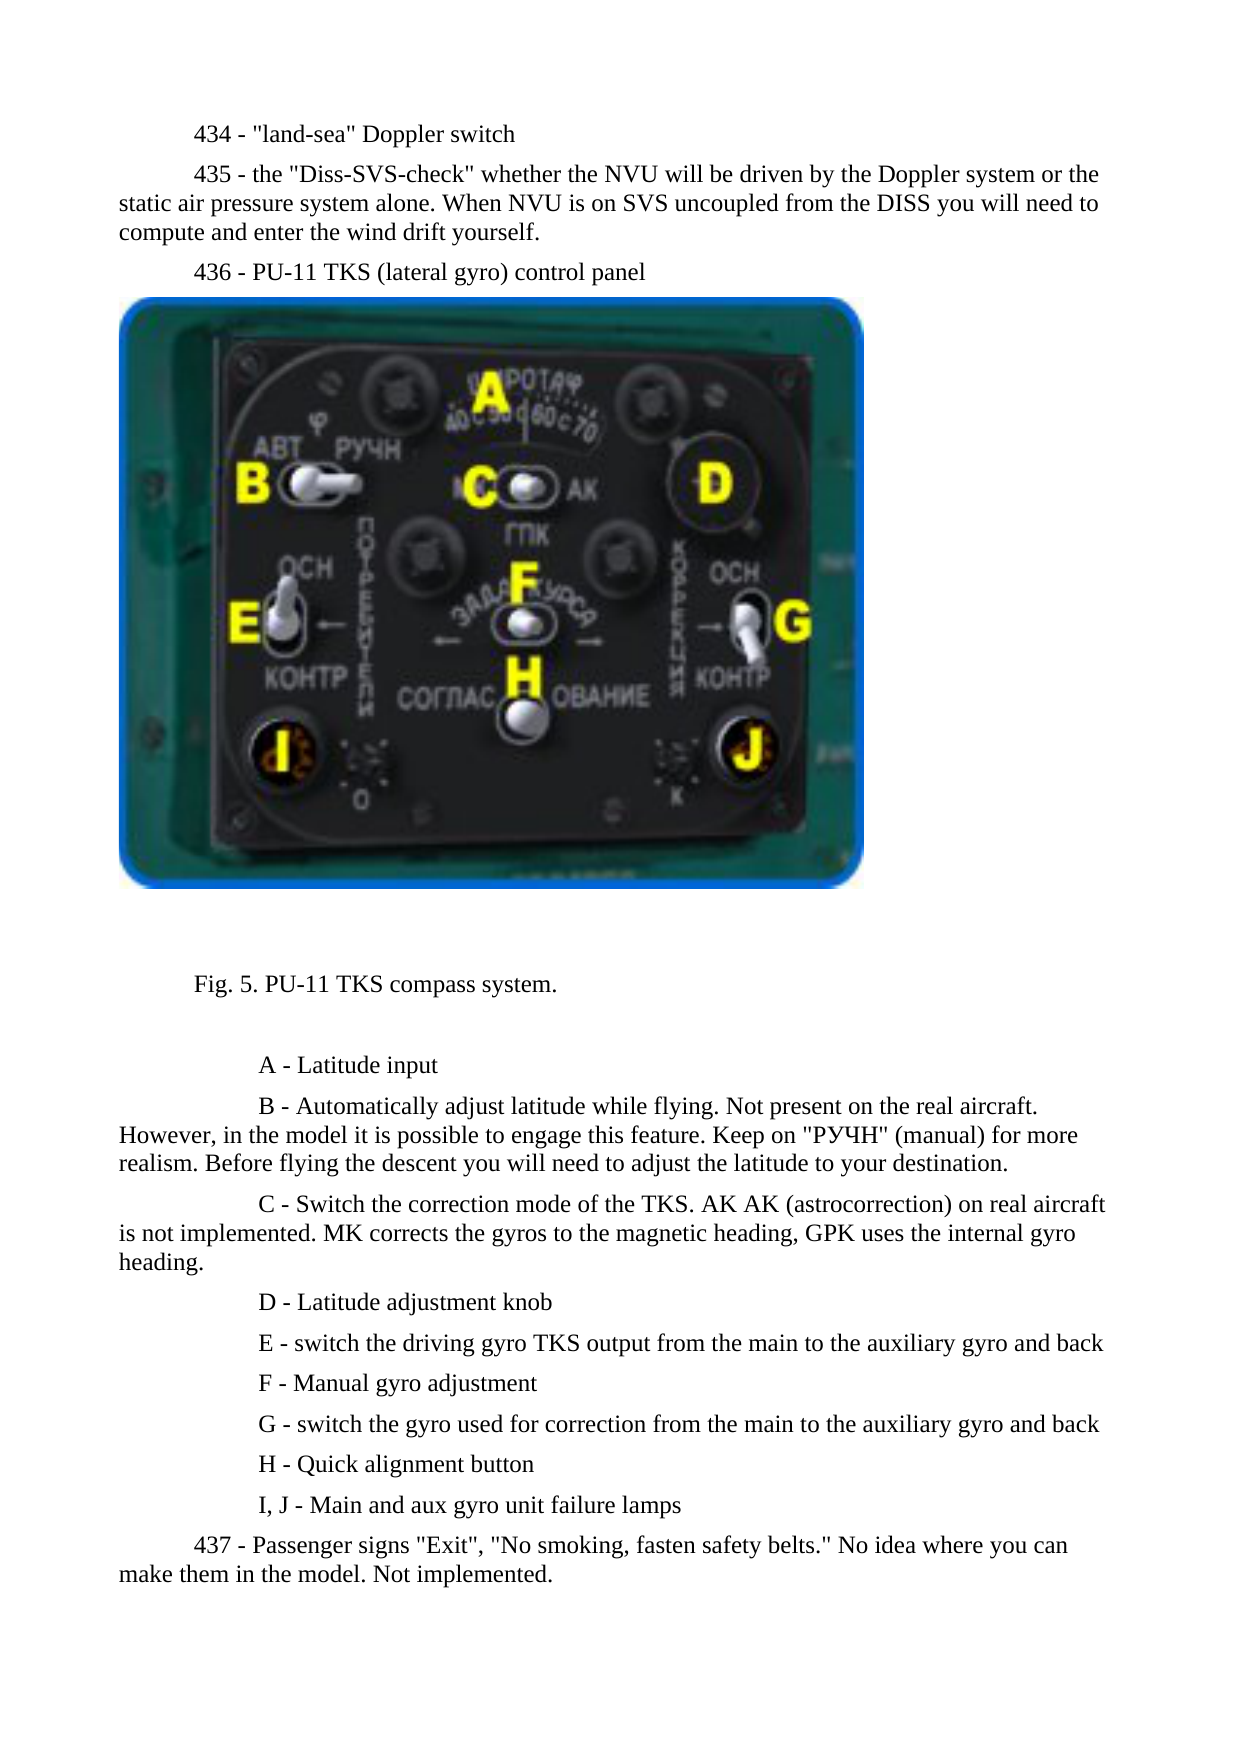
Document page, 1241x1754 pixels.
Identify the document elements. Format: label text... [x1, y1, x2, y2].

text D - Latitude adjustment knob [119, 1287, 1122, 1316]
text G - switch the gyro used for correction from the main to the auxiliary gyro and back [119, 1409, 1122, 1437]
picture [118, 297, 864, 889]
text 434 - "land-sea" Doppler switch [119, 119, 1122, 147]
text F - Manual gyro adjustment [119, 1368, 1122, 1397]
text 436 - PU-11 TKS (lateral gyro) control panel [119, 257, 1122, 286]
text 437 - Passenger signs "Exit", "No smoking, fasten safety belts." No idea where you can make them in the model. Not implemented. [119, 1530, 1122, 1588]
text 435 - the "Diss-SVS-check" whether the NVU will be driven by the Doppler system or the static air pressure system alone. When NVU is on SVS uncoupled from the DISS you will need to compute and enter the wind drift yourself. [119, 159, 1122, 246]
text C - Switch the correction mode of the TKS. AK AK (astrocorrection) on real aircraft is not implemented. MK corrects the gyros to the magnetic heading, GPK uses the internal gyro heading. [119, 1189, 1122, 1275]
text H - Quick alignment button [119, 1449, 1122, 1478]
text Fig. 5. PU-11 TKS compass system. [119, 969, 1122, 998]
text I, J - Main and aux gyro unit failure lamps [119, 1490, 1122, 1518]
text E - switch the driving gyro TKS output from the main to the auxiliary gyro and back [119, 1328, 1122, 1356]
text A - Latitude input [119, 1051, 1122, 1079]
text B - Automatically adjust latitude while flying. Not present on the real aircraft. However, in the model it is possible to engage this feature. Keep on "РУЧН" (manual) for more realism. Before flying the descent you will need to adjust the latitude to your destination. [119, 1091, 1122, 1177]
